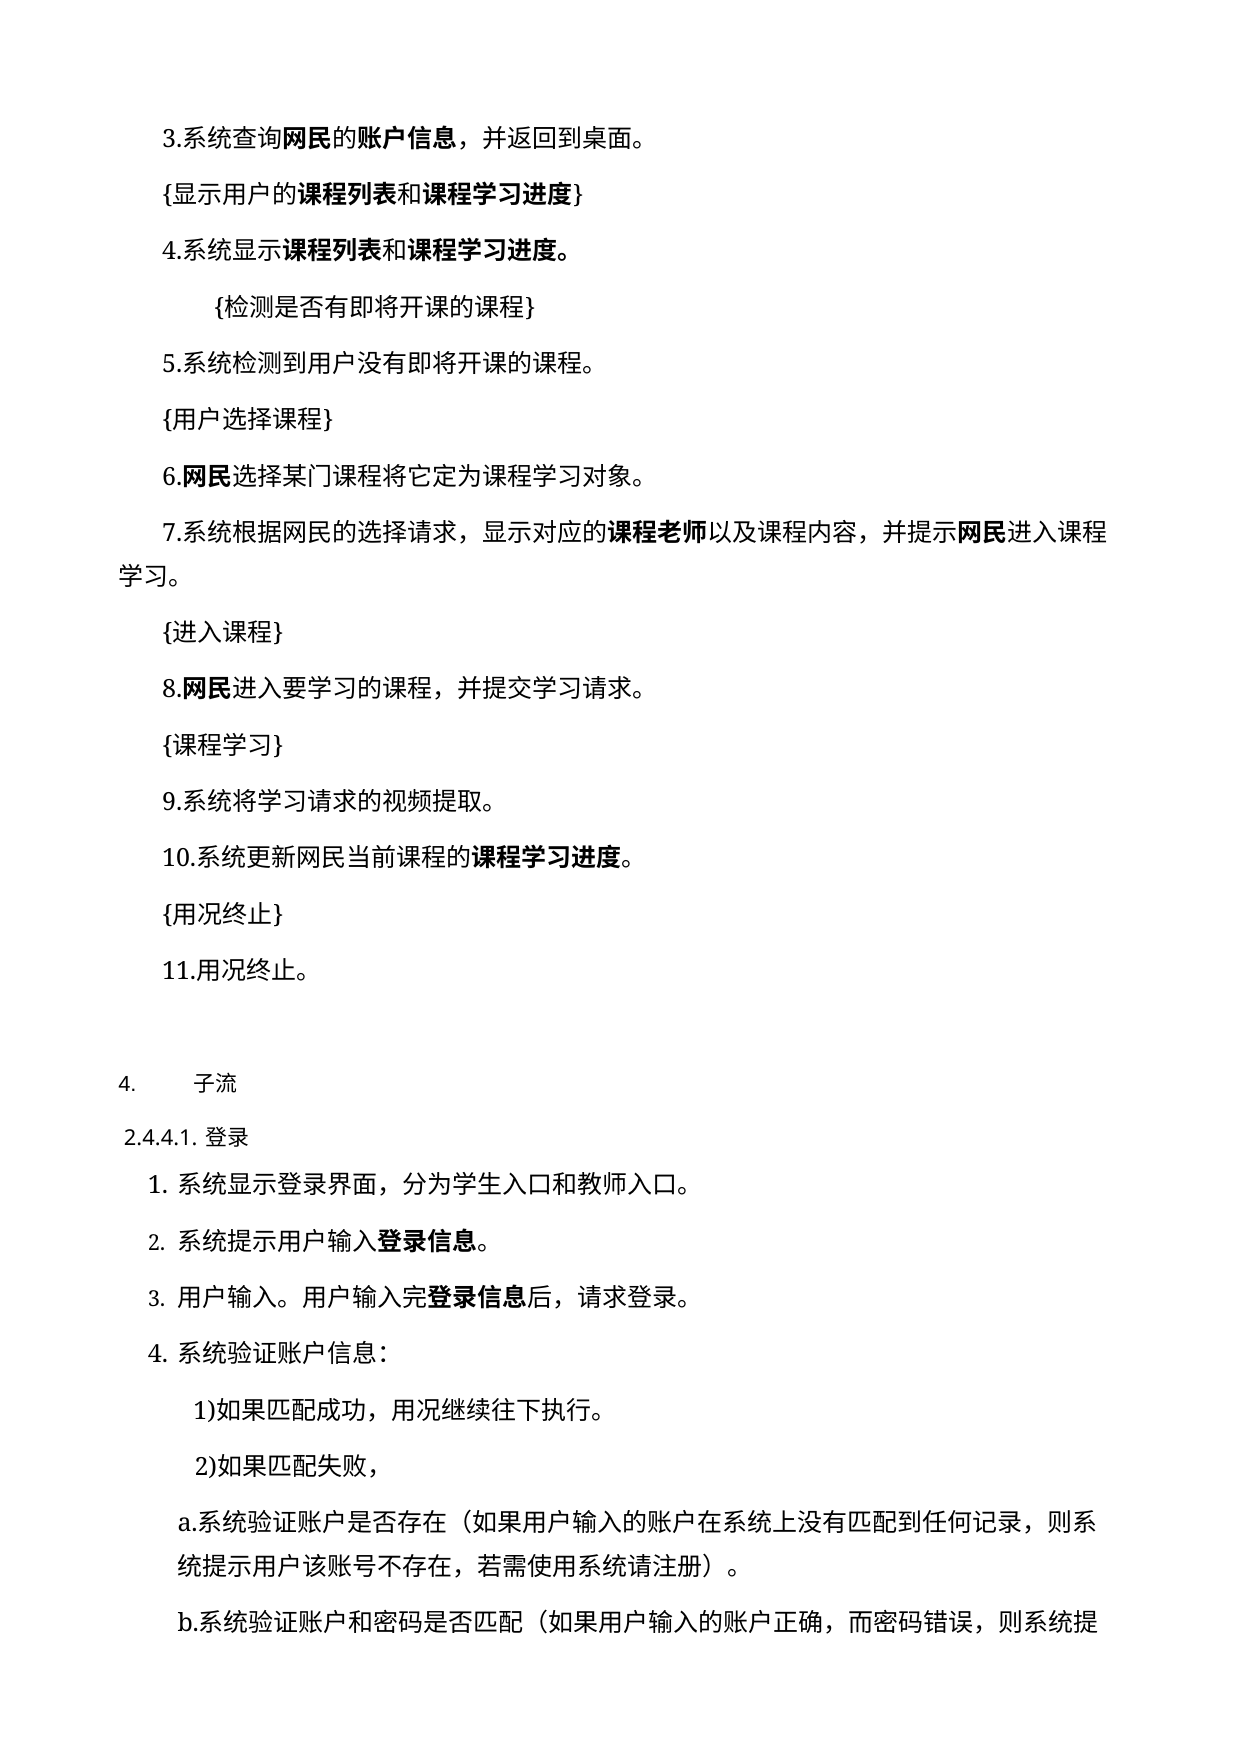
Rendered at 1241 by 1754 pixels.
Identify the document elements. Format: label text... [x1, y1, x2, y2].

subtitle 登录 [118, 1120, 1122, 1152]
text 7.系统根据网民的选择请求，显示对应的课程老师以及课程内容，并提示网民进入课程学习。 [118, 513, 1122, 592]
subtitle 子流 [118, 1066, 1122, 1098]
text 5.系统检测到用户没有即将开课的课程。 [118, 343, 1122, 380]
list 系统验证账户信息： [148, 1334, 1122, 1370]
text {显示用户的课程列表和课程学习进度} [162, 174, 1122, 211]
text 3.系统查询网民的账户信息，并返回到桌面。 [118, 118, 1122, 154]
text 6.网民选择某门课程将它定为课程学习对象。 [118, 456, 1122, 492]
text {课程学习} [162, 725, 1122, 761]
text {进入课程} [162, 612, 1122, 649]
text b.系统验证账户和密码是否匹配（如果用户输入的账户正确，而密码错误，则系统提 [177, 1603, 1122, 1639]
list 用户输入。用户输入完登录信息后，请求登录。 [148, 1277, 1122, 1314]
list 系统提示用户输入登录信息。 [148, 1221, 1122, 1257]
text 9.系统将学习请求的视频提取。 [118, 781, 1122, 818]
text 8.网民进入要学习的课程，并提交学习请求。 [118, 669, 1122, 705]
text {检测是否有即将开课的课程} [118, 287, 1122, 323]
text 4.系统显示课程列表和课程学习进度。 [118, 231, 1122, 267]
text {用户选择课程} [162, 400, 1122, 436]
text {用况终止} [162, 894, 1122, 930]
text 11.用况终止。 [118, 951, 1122, 987]
text 2)如果匹配失败， [118, 1446, 1122, 1483]
list 系统显示登录界面，分为学生入口和教师入口。 [148, 1165, 1122, 1201]
text 1)如果匹配成功，用况继续往下执行。 [118, 1390, 1122, 1426]
text 10.系统更新网民当前课程的课程学习进度。 [118, 838, 1122, 874]
text a.系统验证账户是否存在（如果用户输入的账户在系统上没有匹配到任何记录，则系统提示用户该账号不存在，若需使用系统请注册）。 [177, 1503, 1122, 1582]
